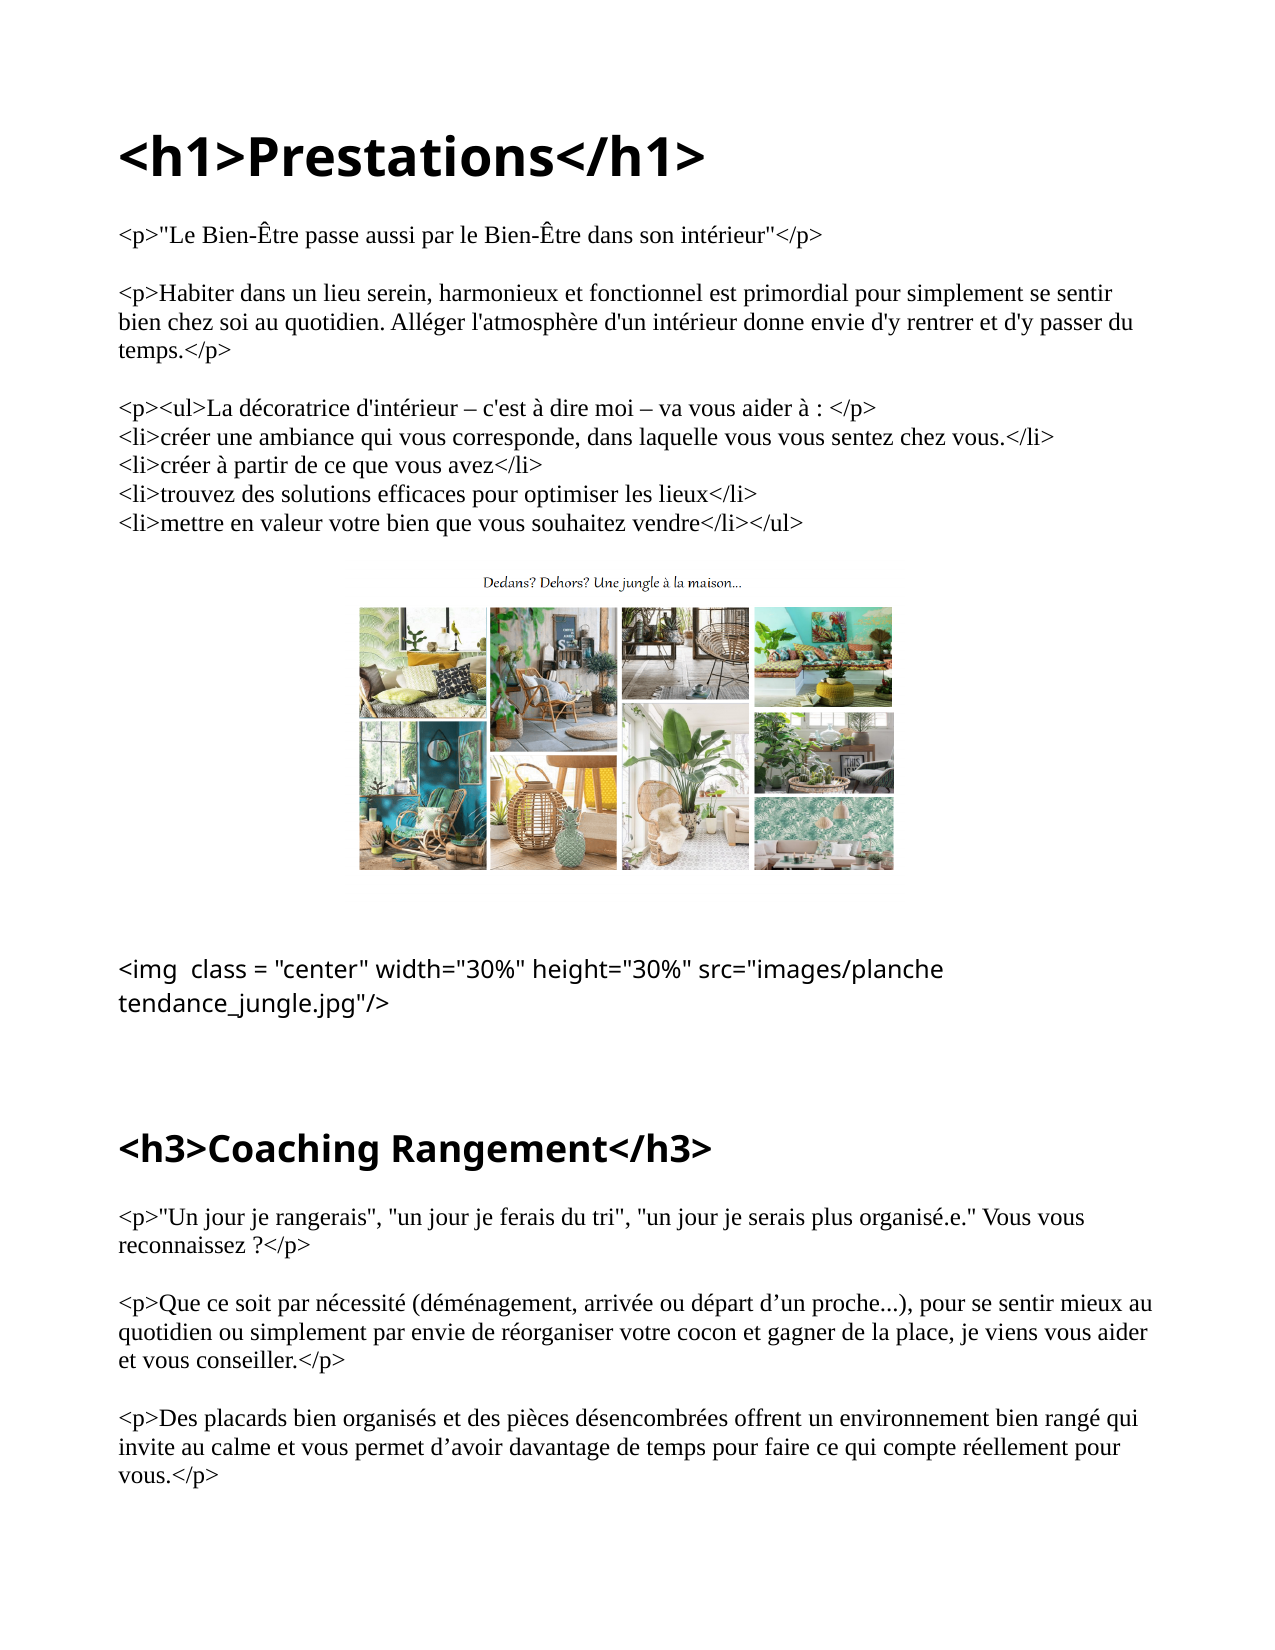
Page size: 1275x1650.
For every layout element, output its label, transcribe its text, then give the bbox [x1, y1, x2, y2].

text <li>mettre en valeur votre bien que vous souhaitez vendre</li></ul> [118, 508, 1157, 537]
text <p>Que ce soit par nécessité (déménagement, arrivée ou départ d’un proche...), pour se sentir mieux au quotidien ou simplement par envie de réorganiser votre cocon et gagner de la place, je viens vous aider et vous conseiller.</p> [118, 1288, 1157, 1374]
text <li>créer une ambiance qui vous corresponde, dans laquelle vous vous sentez chez vous.</li> <li>créer à partir de ce que vous avez</li> [118, 422, 1157, 479]
text <p><ul>La décoratrice d'intérieur – c'est à dire moi – va vous aider à : </p> [118, 393, 1157, 422]
text <p>"Le Bien-Être passe aussi par le Bien-Être dans son intérieur"</p> [118, 221, 1157, 249]
picture [344, 552, 906, 902]
text <p>Des placards bien organisés et des pièces désencombrées offrent un environnement bien rangé qui invite au calme et vous permet d’avoir davantage de temps pour faire ce qui compte réellement pour vous.</p> [118, 1403, 1157, 1489]
text <img class = "center" width="30%" height="30%" src="images/planche tendance_jungle.jpg"/> [118, 952, 1157, 1020]
text <p>''Un jour je rangerais'', ''un jour je ferais du tri", ''un jour je serais plus organisé.e.'' Vous vous reconnaissez ?</p> [118, 1202, 1157, 1259]
text <p>Habiter dans un lieu serein, harmonieux et fonctionnel est primordial pour simplement se sentir bien chez soi au quotidien. Alléger l'atmosphère d'un intérieur donne envie d'y rentrer et d'y passer du temps.</p> [118, 278, 1157, 364]
text <h1>Prestations</h1> [118, 118, 1157, 192]
text <li>trouvez des solutions efficaces pour optimiser les lieux</li> [118, 479, 1157, 508]
text <h3>Coaching Rangement</h3> [118, 1122, 1157, 1173]
